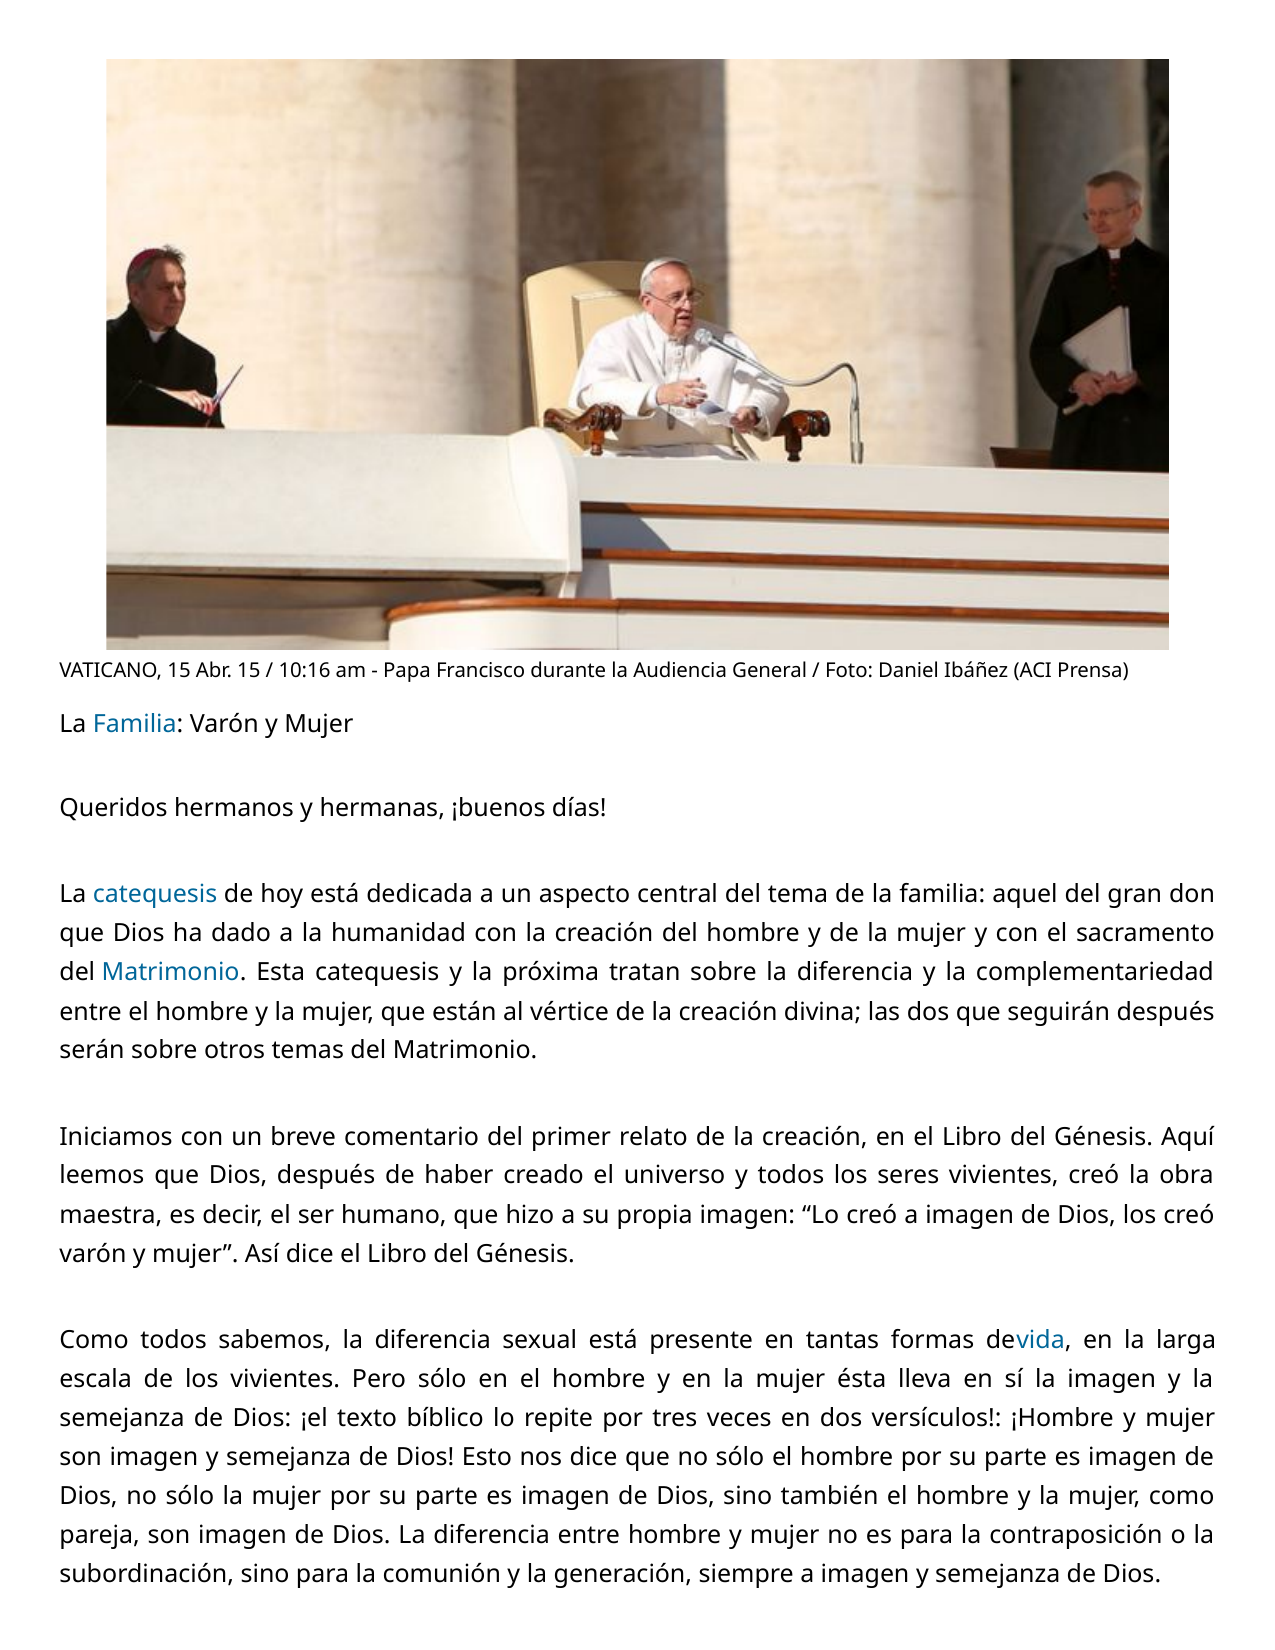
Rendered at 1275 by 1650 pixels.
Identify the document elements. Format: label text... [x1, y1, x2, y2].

picture [106, 59, 1169, 650]
text Queridos hermanos y hermanas, ¡buenos días! [59, 785, 1216, 824]
text La Familia: Varón y Mujer [59, 706, 1216, 740]
text La catequesis de hoy está dedicada a un aspecto central del tema de la familia: aquel del gran don que Dios ha dado a la humanidad con la creación del hombre y de la mujer y con el sacramento del Matrimonio. Esta catequesis y la próxima tratan sobre la diferencia y la complementariedad entre el hombre y la mujer, que están al vértice de la creación divina; las dos que seguirán después serán sobre otros temas del Matrimonio. [59, 871, 1216, 1066]
text Iniciamos con un breve comentario del primer relato de la creación, en el Libro del Génesis. Aquí leemos que Dios, después de haber creado el universo y todos los seres vivientes, creó la obra maestra, es decir, el ser humano, que hizo a su propia imagen: “Lo creó a imagen de Dios, los creó varón y mujer”. Así dice el Libro del Génesis. [59, 1113, 1216, 1269]
text VATICANO, 15 Abr. 15 / 10:16 am - Papa Francisco durante la Audiencia General / Foto: Daniel Ibáñez (ACI Prensa) [59, 59, 1216, 683]
text Como todos sabemos, la diferencia sexual está presente en tantas formas devida, en la larga escala de los vivientes. Pero sólo en el hombre y en la mujer ésta lleva en sí la imagen y la semejanza de Dios: ¡el texto bíblico lo repite por tres veces en dos versículos!: ¡Hombre y mujer son imagen y semejanza de Dios! Esto nos dice que no sólo el hombre por su parte es imagen de Dios, no sólo la mujer por su parte es imagen de Dios, sino también el hombre y la mujer, como pareja, son imagen de Dios. La diferencia entre hombre y mujer no es para la contraposición o la subordinación, sino para la comunión y la generación, siempre a imagen y semejanza de Dios. [59, 1316, 1216, 1590]
